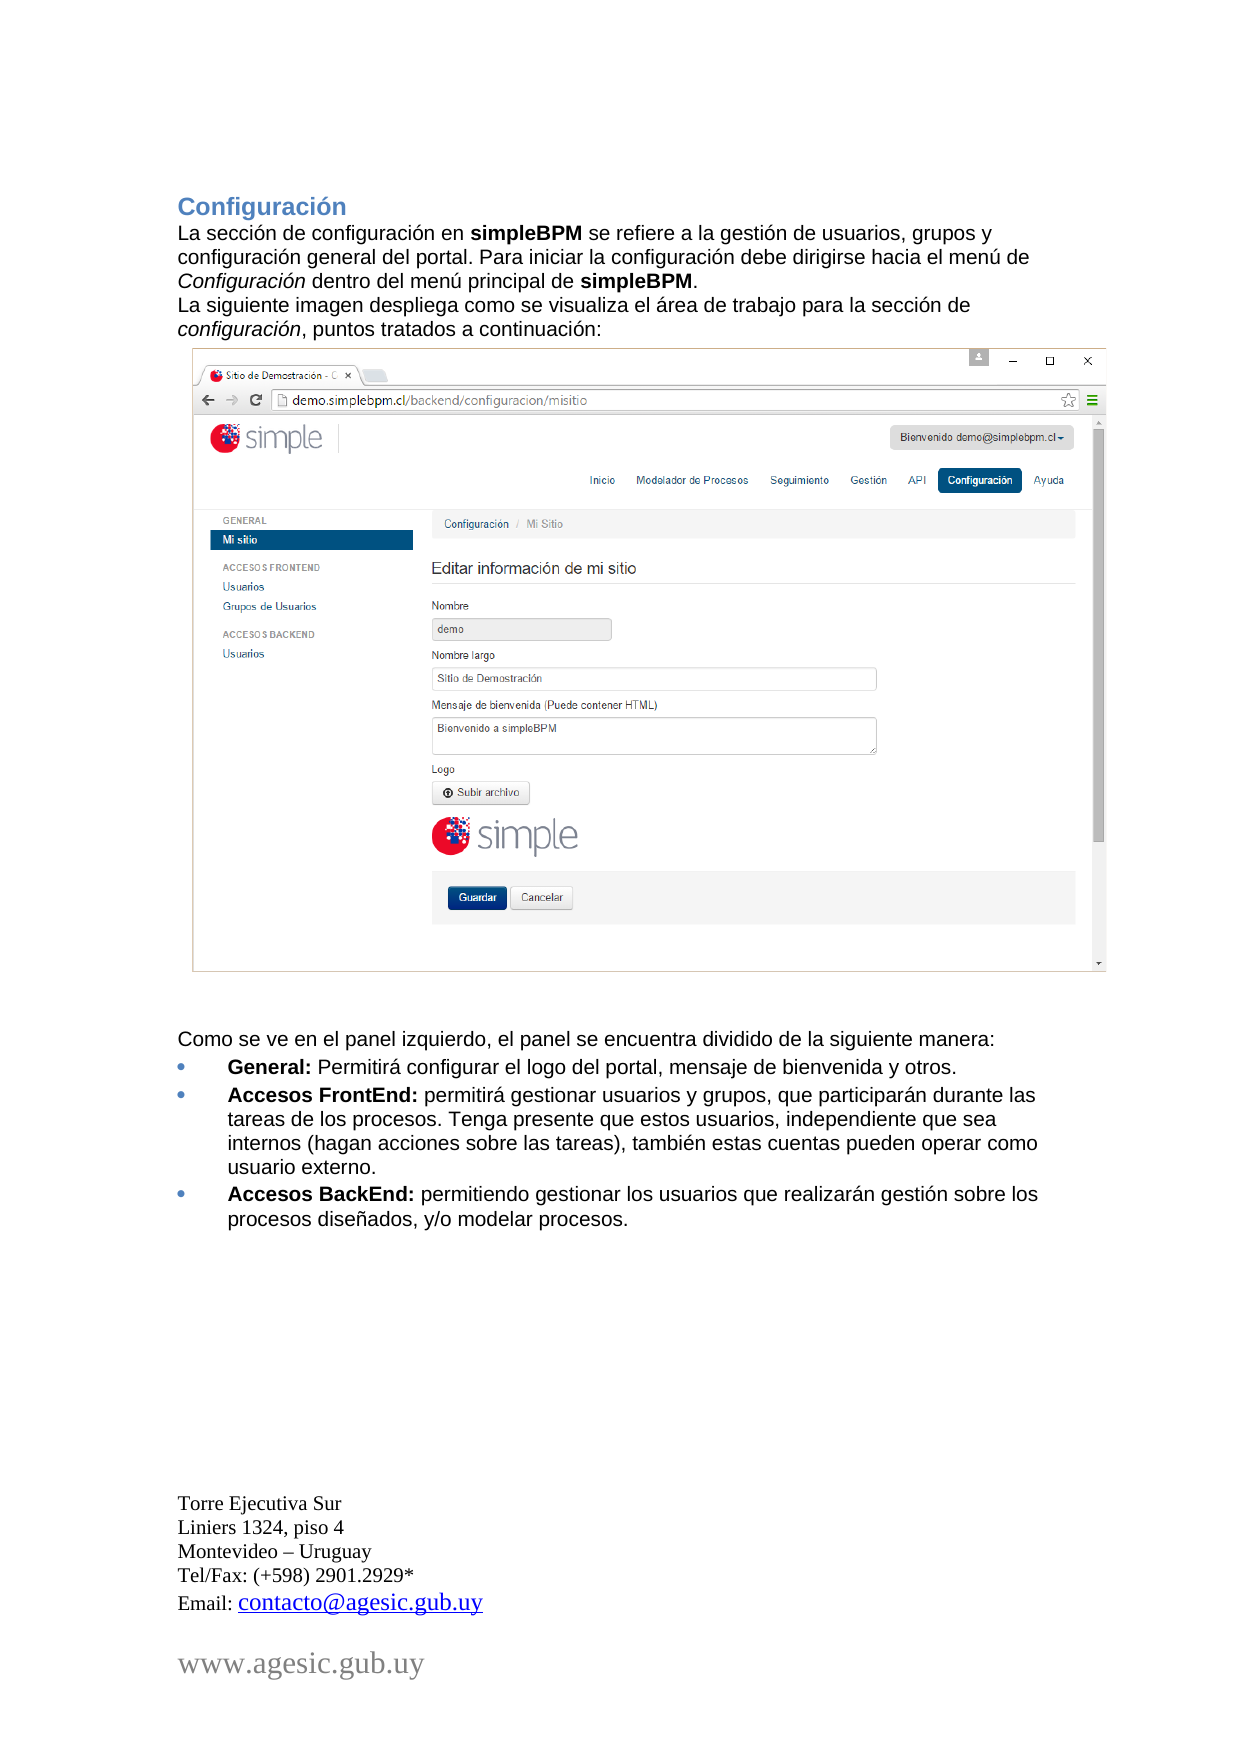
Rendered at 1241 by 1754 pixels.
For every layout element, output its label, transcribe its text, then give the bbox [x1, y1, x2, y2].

text La sección de configuración en simpleBPM se refiere a la gestión de usuarios, grupos y configuración general del portal. Para iniciar la configuración debe dirigirse hacia el menú de Configuración dentro del menú principal de simpleBPM. [177, 221, 1063, 293]
list Accesos BackEnd: permitiendo gestionar los usuarios que realizarán gestión sobre los procesos diseñados, y/o modelar procesos. [177, 1182, 1063, 1230]
text Como se ve en el panel izquierdo, el panel se encuentra dividido de la siguiente manera: [177, 1027, 1063, 1051]
subtitle Configuración [177, 192, 1063, 221]
picture [192, 348, 1107, 972]
text La siguiente imagen despliega como se visualiza el área de trabajo para la sección de configuración, puntos tratados a continuación: [177, 293, 1063, 341]
list General: Permitirá configurar el logo del portal, mensaje de bienvenida y otros. [177, 1055, 1063, 1079]
list Accesos FrontEnd: permitirá gestionar usuarios y grupos, que participarán durante las tareas de los procesos. Tenga presente que estos usuarios, independiente que sea internos (hagan acciones sobre las tareas), también estas cuentas pueden operar como usuario externo. [177, 1083, 1063, 1178]
